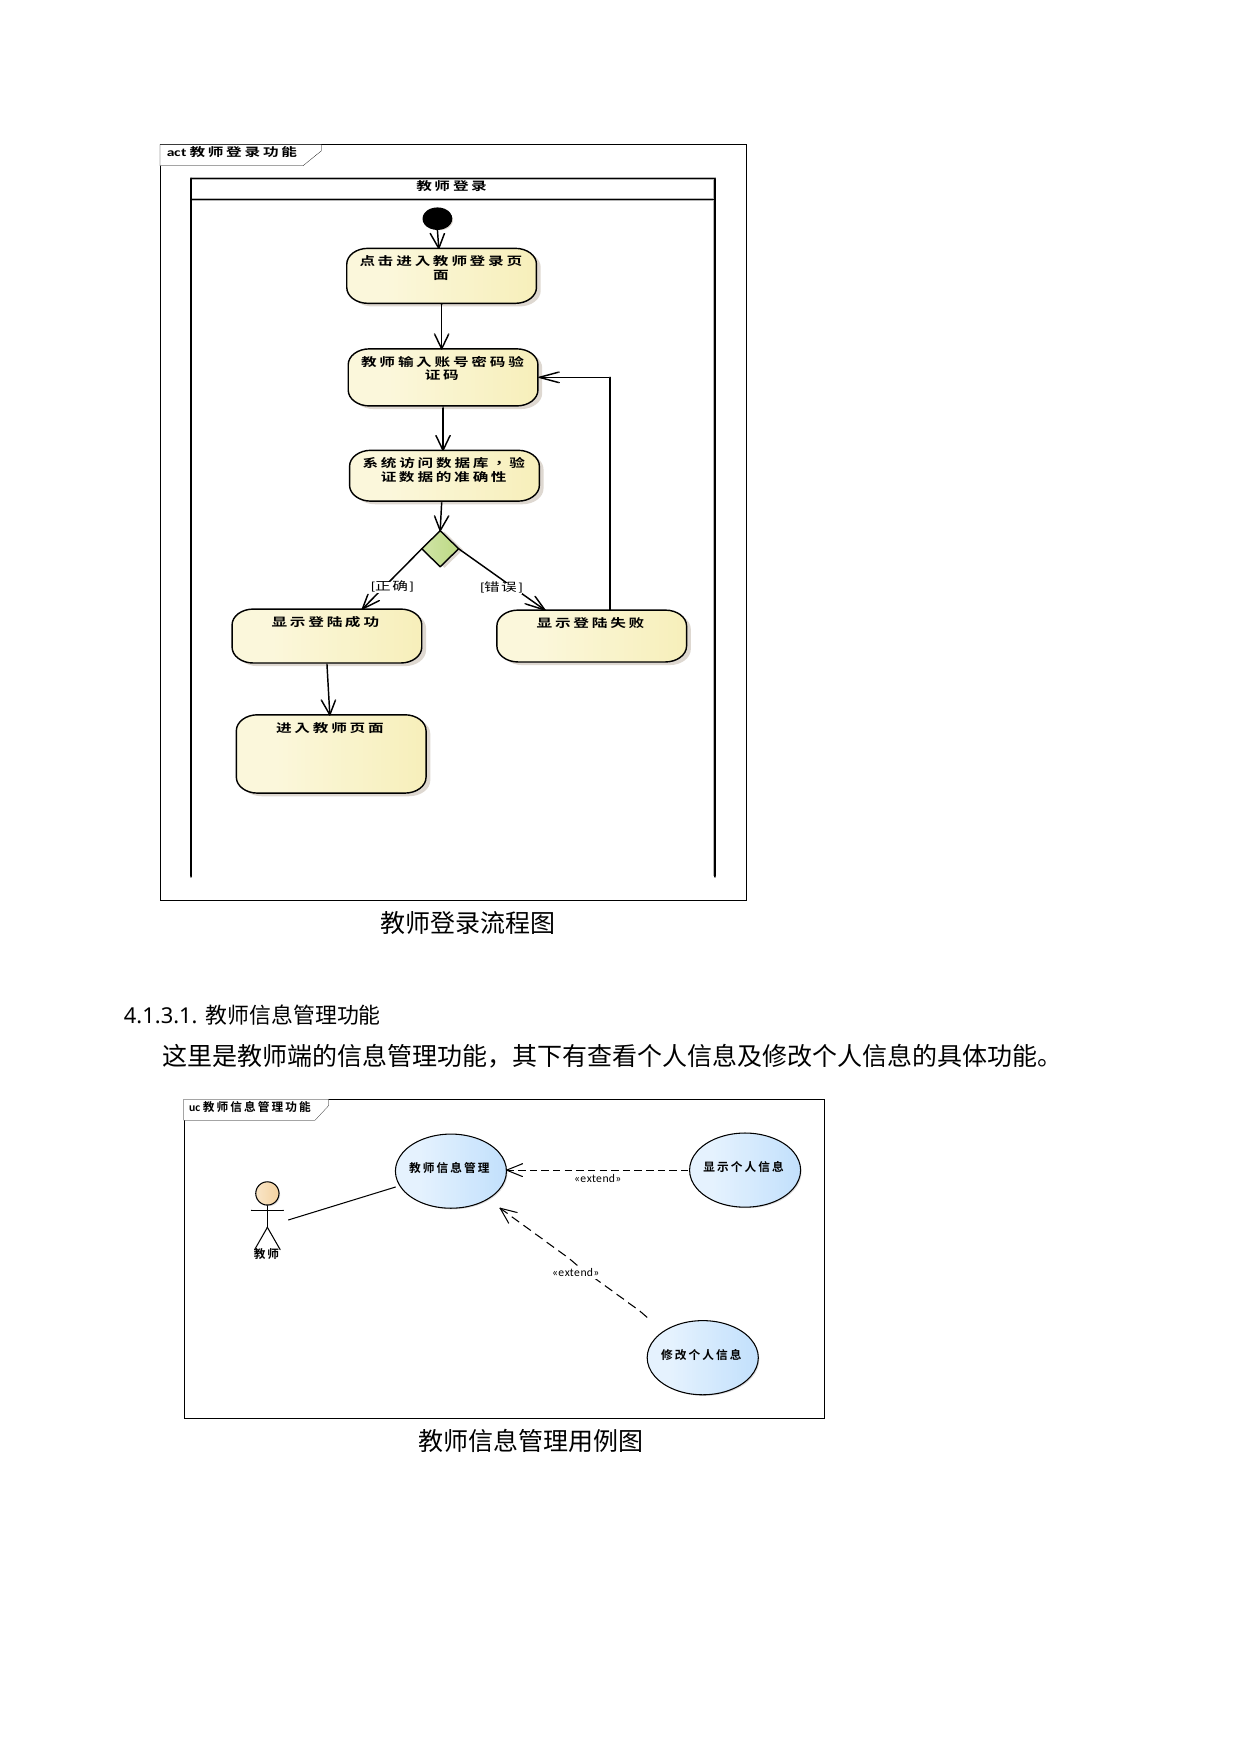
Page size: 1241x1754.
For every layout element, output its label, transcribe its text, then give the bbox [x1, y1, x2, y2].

subtitle 教师信息管理功能 [118, 998, 1122, 1030]
text 教师信息管理用例图 [118, 1421, 1122, 1457]
text 这里是教师端的信息管理功能，其下有查看个人信息及修改个人信息的具体功能。 [118, 1036, 1122, 1073]
text 教师登录流程图 [337, 903, 1122, 939]
